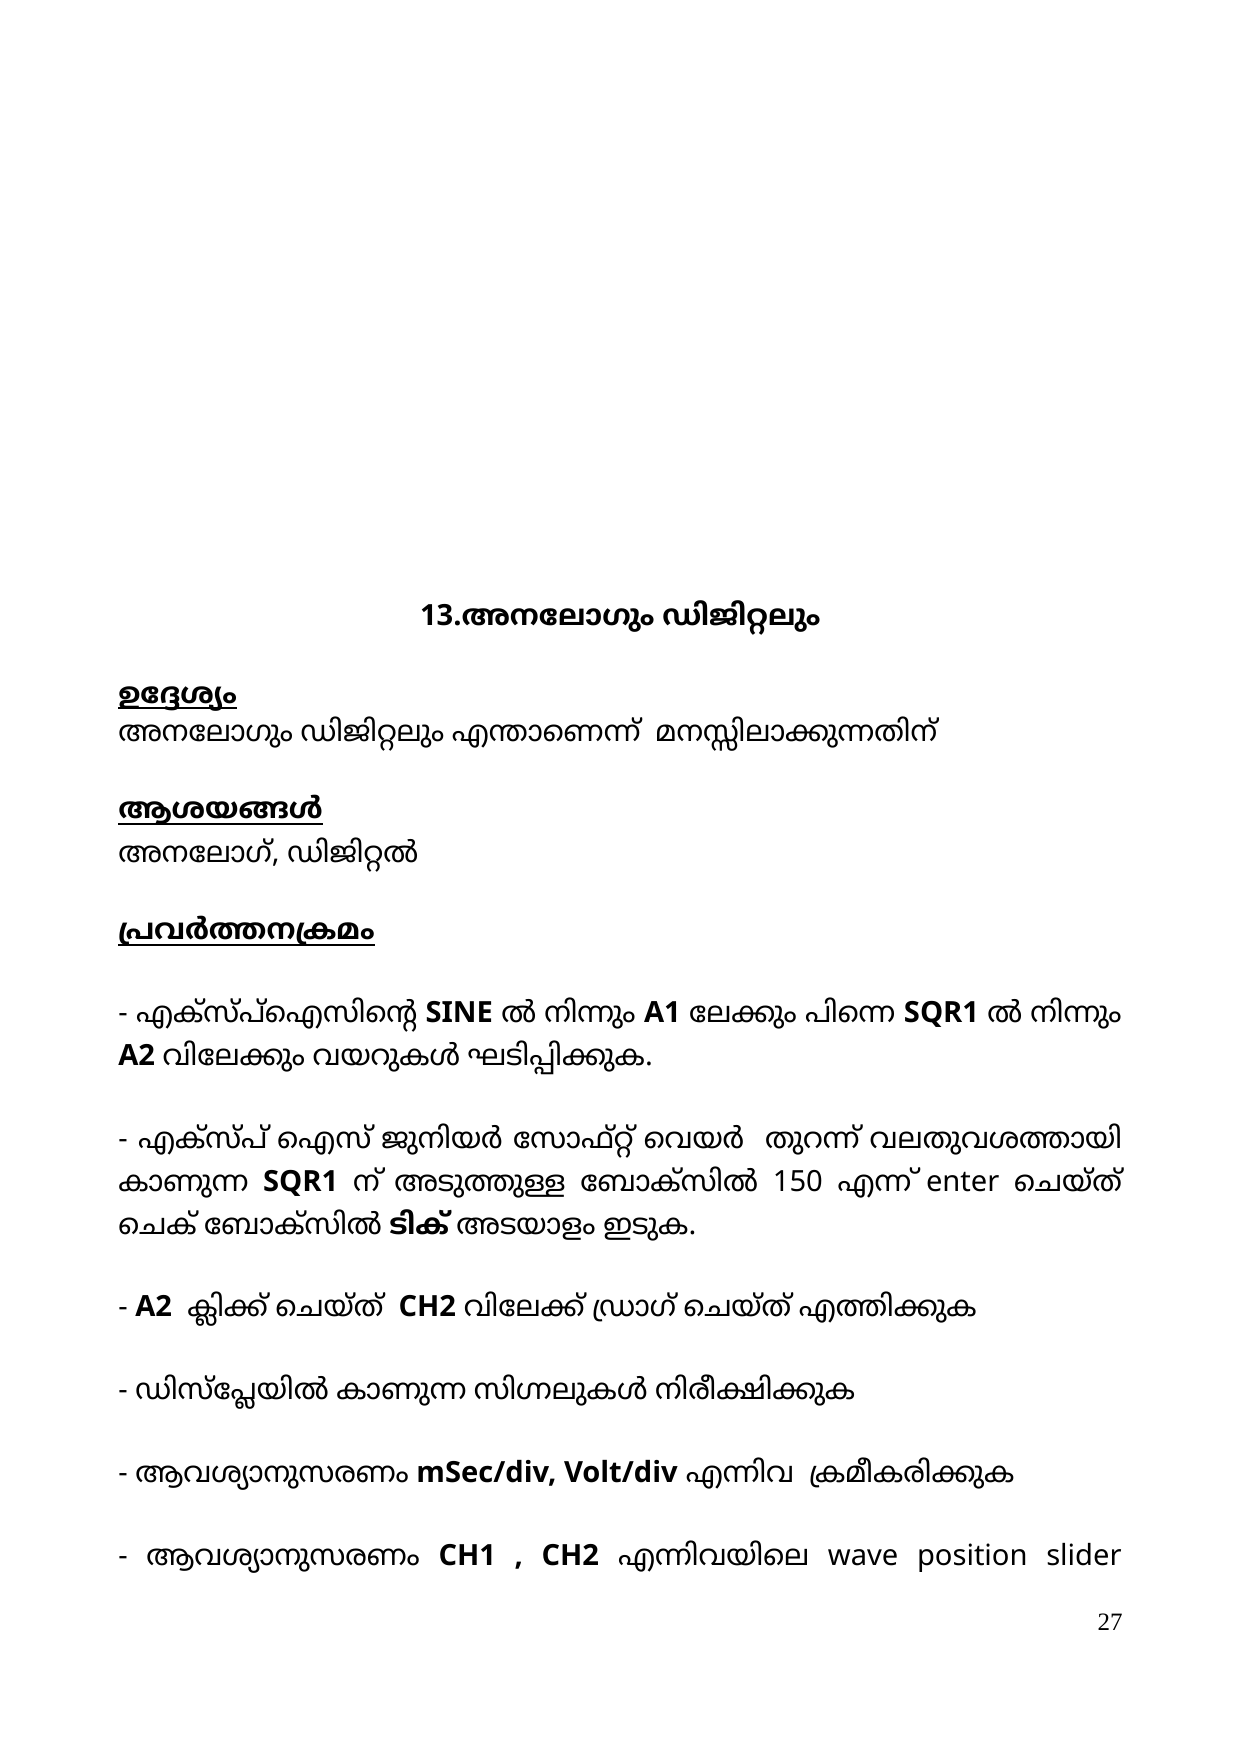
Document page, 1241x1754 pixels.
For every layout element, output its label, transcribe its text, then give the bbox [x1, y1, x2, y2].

list - ആവശ്യാനുസരണം mSec/div, Volt/div എന്നിവ ക്രമീകരിക്കുക [118, 1451, 1122, 1494]
list - ഡിസ്പ്ലേയിൽ കാണുന്ന സിഗ്നലുകൾ നിരീക്ഷിക്കുക [118, 1368, 1122, 1411]
text 13.അനലോഗും ഡിജിറ്റലും [118, 594, 1122, 637]
text ആശയങ്ങൾ [118, 793, 1122, 831]
list - എക്സ്പ്ഐസിന്റെ SINE ൽ നിന്നും A1 ലേക്കും പിന്നെ SQR1 ൽ നിന്നും A2 വിലേക്കും വയറുകൾ ഘടിപ്പിക്കുക. [118, 991, 1122, 1077]
text അനലോഗ്, ഡിജിറ്റൽ [118, 831, 1122, 874]
text ഉദ്ദേശ്യം [118, 677, 1122, 715]
list - A2 ക്ലിക്ക് ചെയ്ത് CH2 വിലേക്ക് ഡ്രാഗ് ചെയ്ത് എത്തിക്കുക [118, 1286, 1122, 1329]
list - എക്സ്പ് ഐസ് ജുനിയര്‍ സോഫ്റ്റ് വെയര്‍ തുറന്ന് വലതുവശത്തായി കാണുന്ന SQR1 ന് അടുത്തുള്ള ബോക്സില്‍ 150 എന്ന് enter ചെയ്ത് ചെക് ബോക്സില്‍ ടിക് അടയാളം ഇടുക. [118, 1117, 1122, 1246]
text പ്രവർത്തനക്രമം [118, 913, 1122, 952]
list - ആവശ്യാനുസരണം CH1 , CH2 എന്നിവയിലെ wave position slider [118, 1534, 1122, 1577]
text അനലോഗും ഡിജിറ്റലും എന്താണെന്ന് മനസ്സിലാക്കുന്നതിന് [118, 715, 1122, 753]
